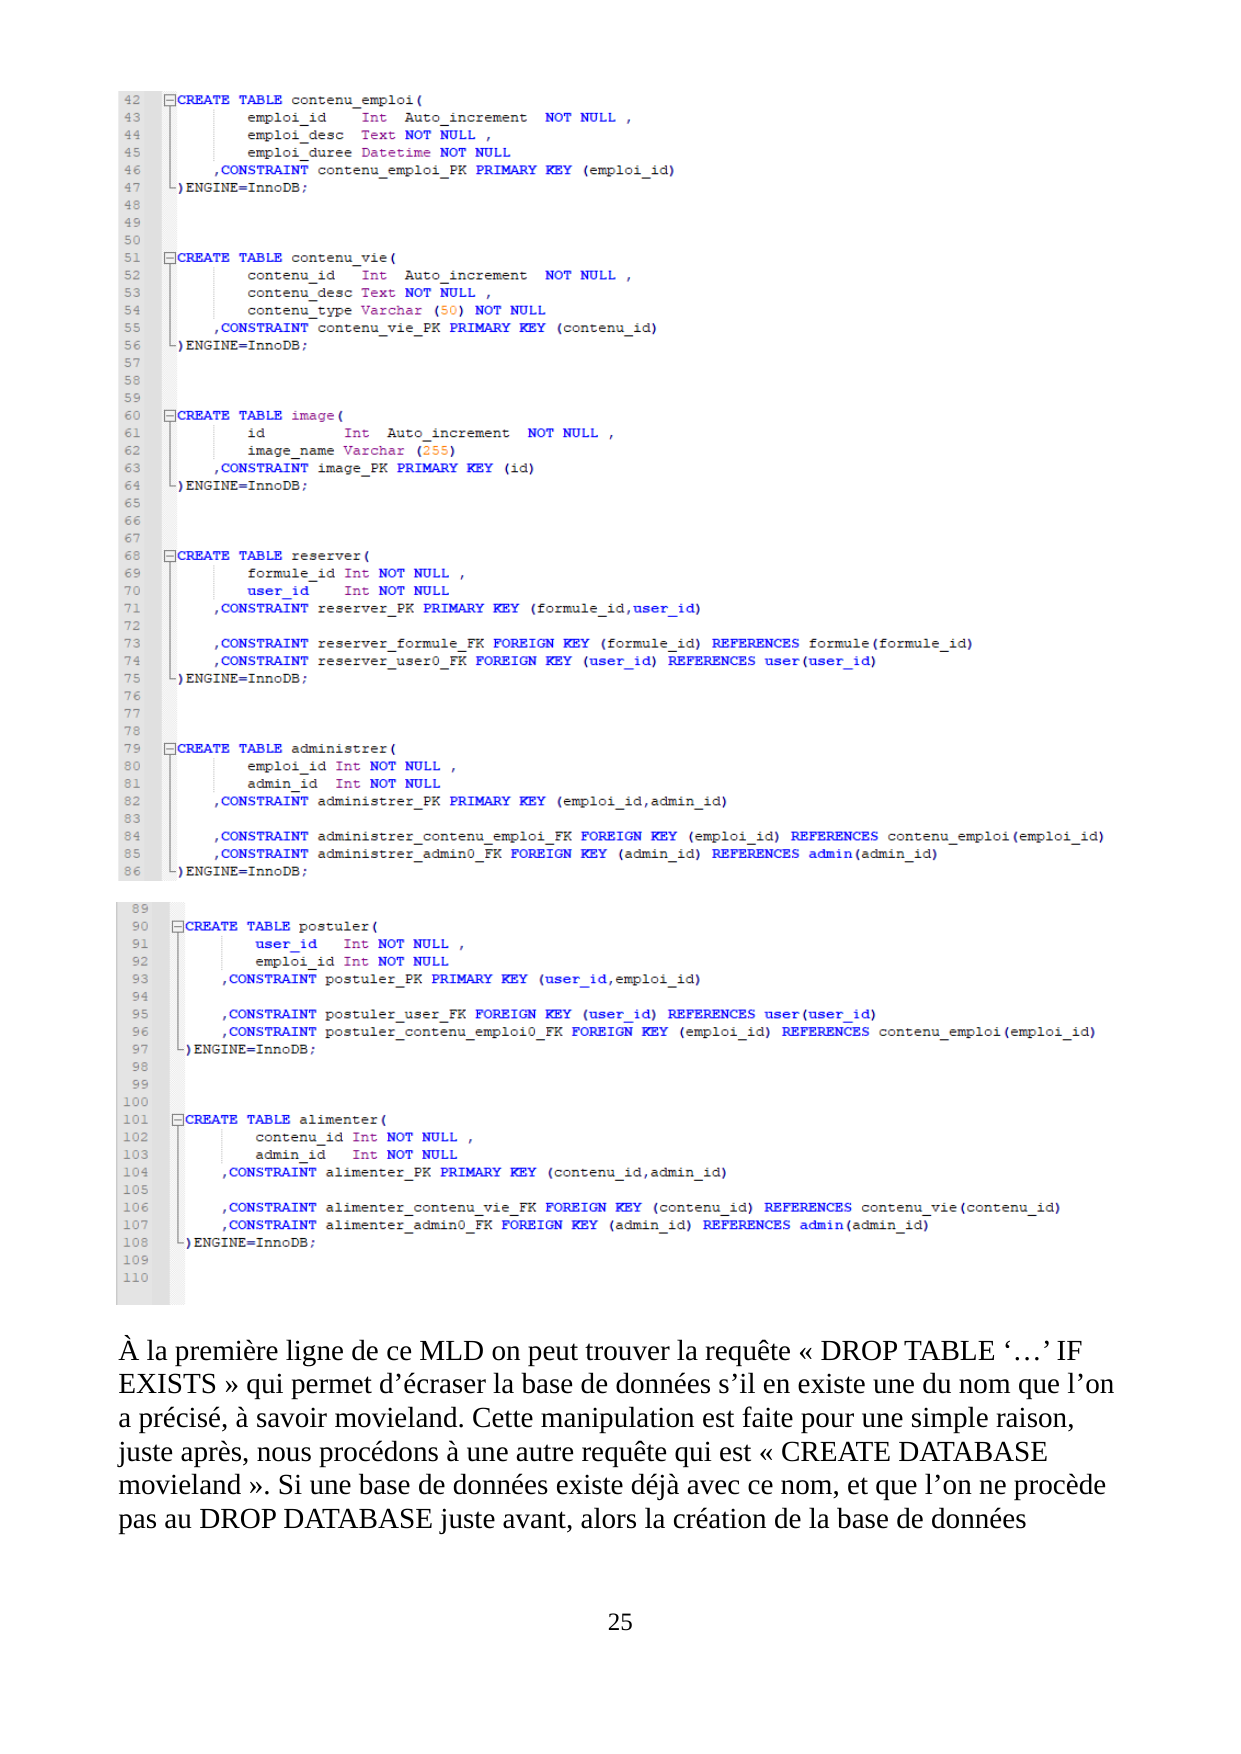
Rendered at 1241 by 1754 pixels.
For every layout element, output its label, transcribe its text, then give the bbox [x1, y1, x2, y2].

picture [116, 902, 1121, 1305]
text À la première ligne de ce MLD on peut trouver la requête « DROP TABLE ‘…’ IF EXISTS » qui permet d’écraser la base de données s’il en existe une du nom que l’on a précisé, à savoir movieland. Cette manipulation est faite pour une simple raison, juste après, nous procédons à une autre requête qui est « CREATE DATABASE movieland ». Si une base de données existe déjà avec ce nom, et que l’on ne procède pas au DROP DATABASE juste avant, alors la création de la base de données [118, 1333, 1122, 1534]
picture [118, 91, 1123, 881]
